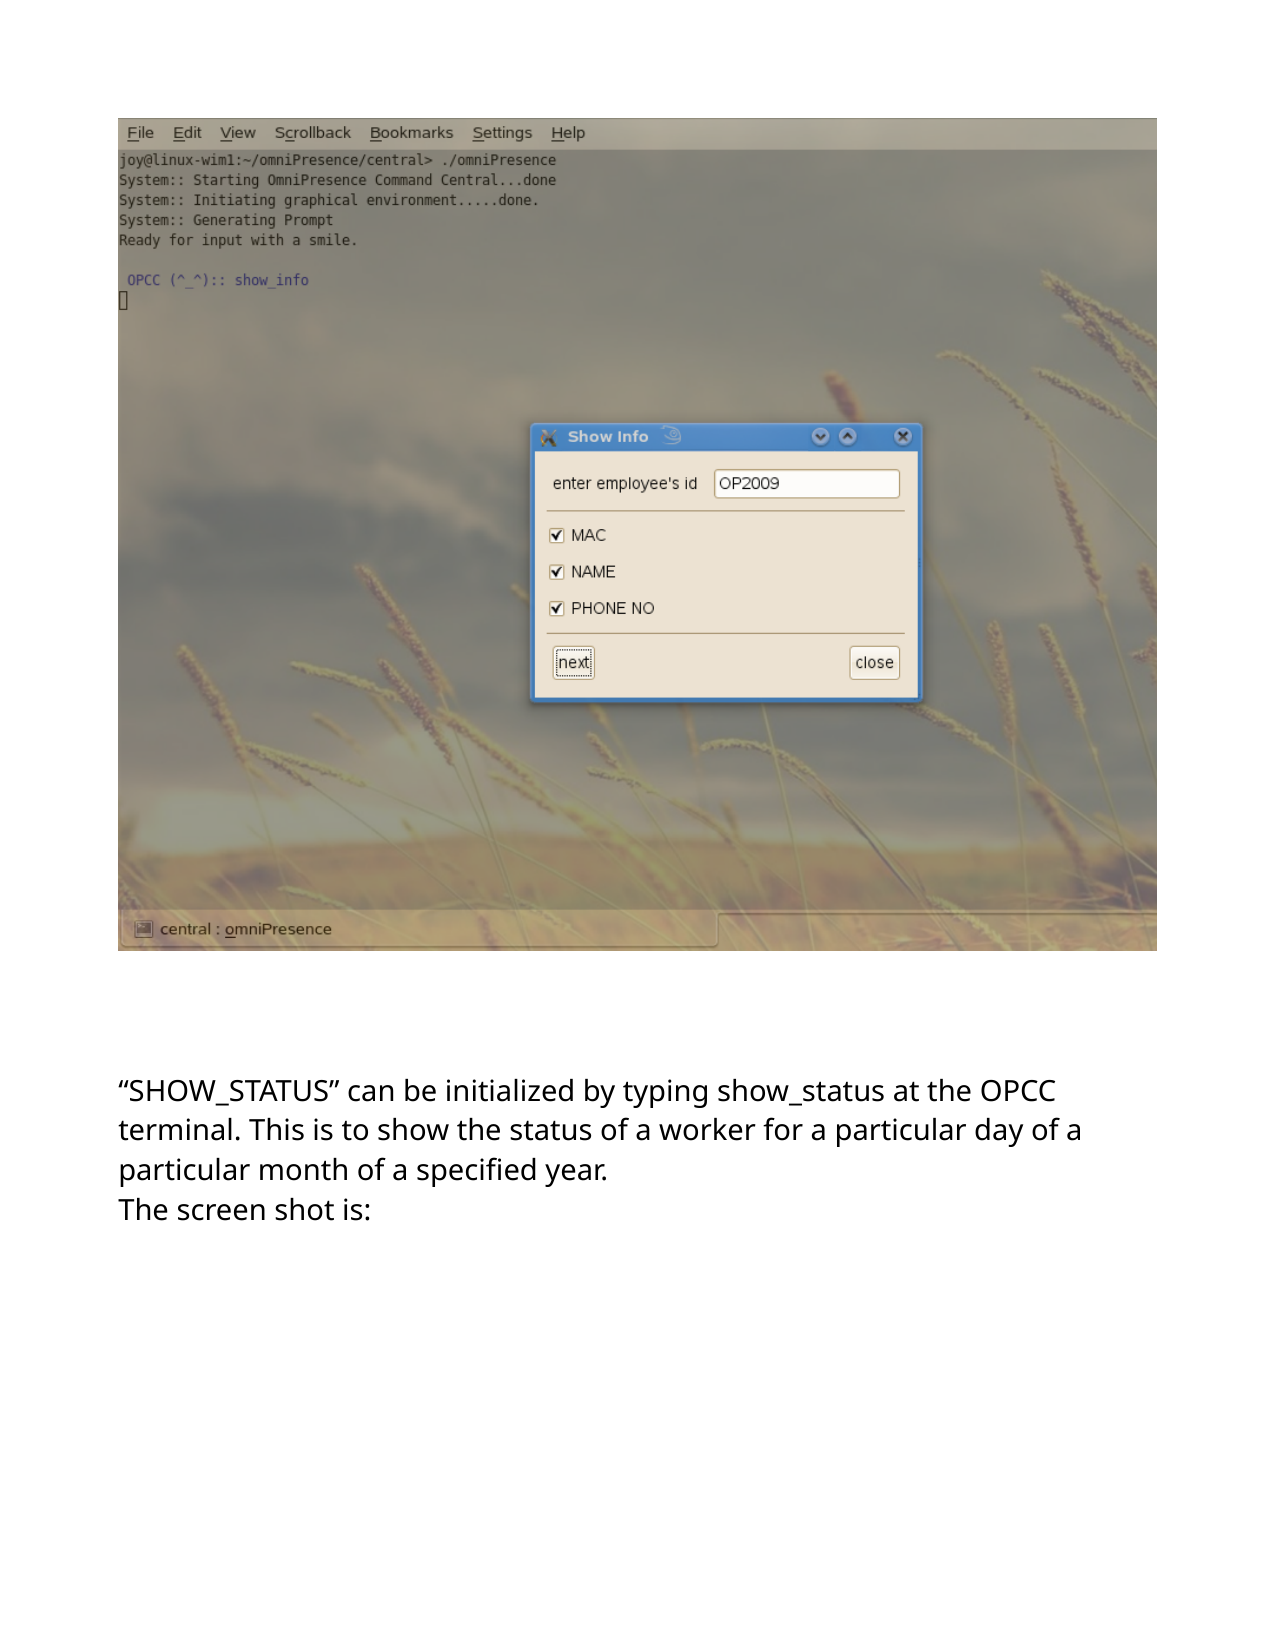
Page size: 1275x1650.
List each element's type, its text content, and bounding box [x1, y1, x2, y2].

picture [118, 118, 1157, 951]
text “SHOW_STATUS” can be initialized by typing show_status at the OPCC terminal. This is to show the status of a worker for a particular day of a particular month of a specified year. [118, 1070, 1157, 1189]
text The screen shot is: [118, 1189, 1157, 1228]
